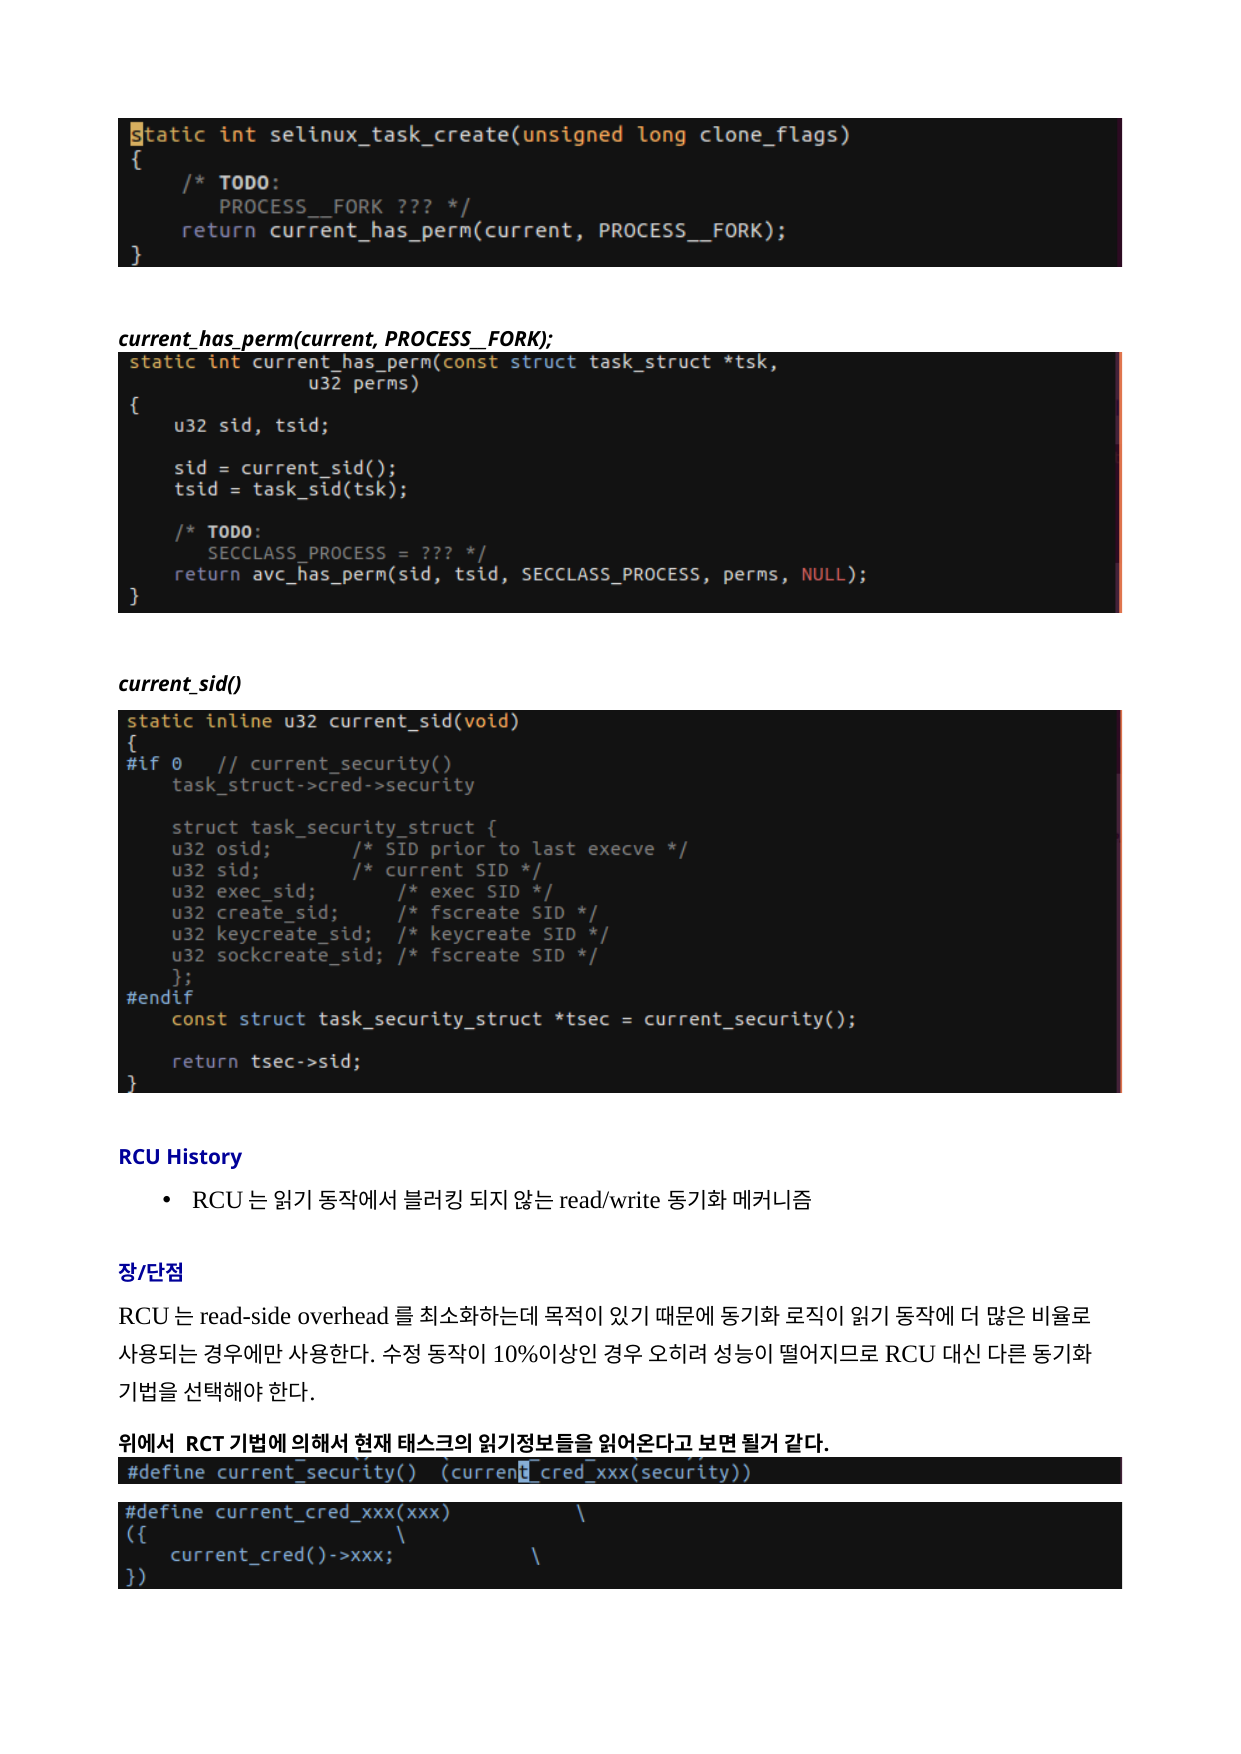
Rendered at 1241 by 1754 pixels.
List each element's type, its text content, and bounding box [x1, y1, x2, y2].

text RCU는 read-side overhead를 최소화하는데 목적이 있기 때문에 동기화 로직이 읽기 동작에 더 많은 비율로 사용되는 경우에만 사용한다. 수정 동작이 10%이상인 경우 오히려 성능이 떨어지므로 RCU 대신 다른 동기화 기법을 선택해야 한다. [118, 1299, 1122, 1407]
list RCU는 읽기 동작에서 블러킹 되지 않는 read/write 동기화 메커니즘 [162, 1183, 1122, 1215]
text current_has_perm(current, PROCESS__FORK); [118, 324, 1122, 352]
picture [118, 1502, 1123, 1589]
picture [118, 352, 1123, 613]
subtitle RCU History [118, 1142, 1122, 1171]
picture [118, 710, 1123, 1093]
text current_sid() [118, 669, 1122, 697]
picture [118, 118, 1123, 267]
text 위에서 RCT 기법에 의해서 현재 태스크의 읽기정보들을 읽어온다고 보면 될거 같다. [118, 1427, 1122, 1457]
subtitle 장/단점 [118, 1256, 1122, 1287]
picture [118, 1457, 1123, 1484]
